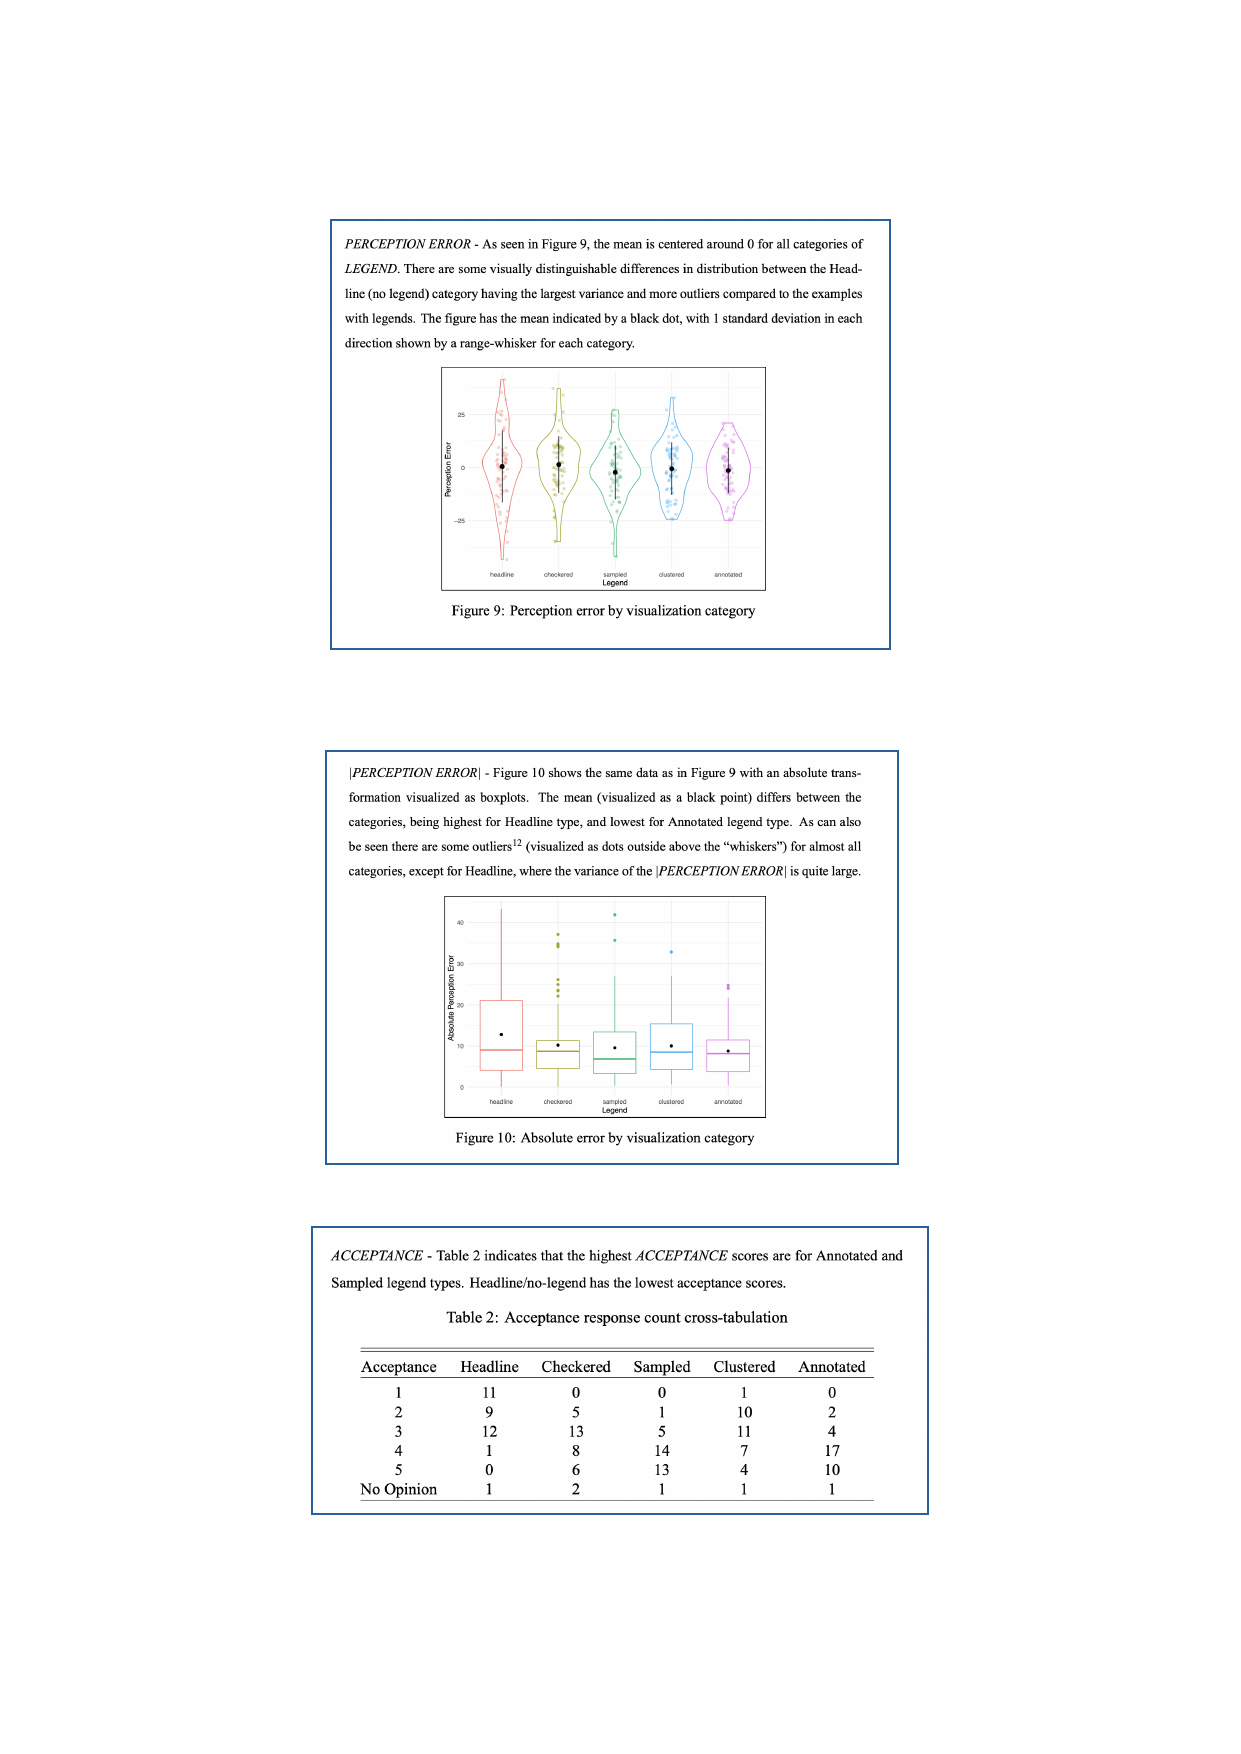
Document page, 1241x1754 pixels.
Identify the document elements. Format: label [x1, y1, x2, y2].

picture [335, 223, 887, 645]
picture [315, 1231, 925, 1511]
picture [330, 755, 894, 1161]
